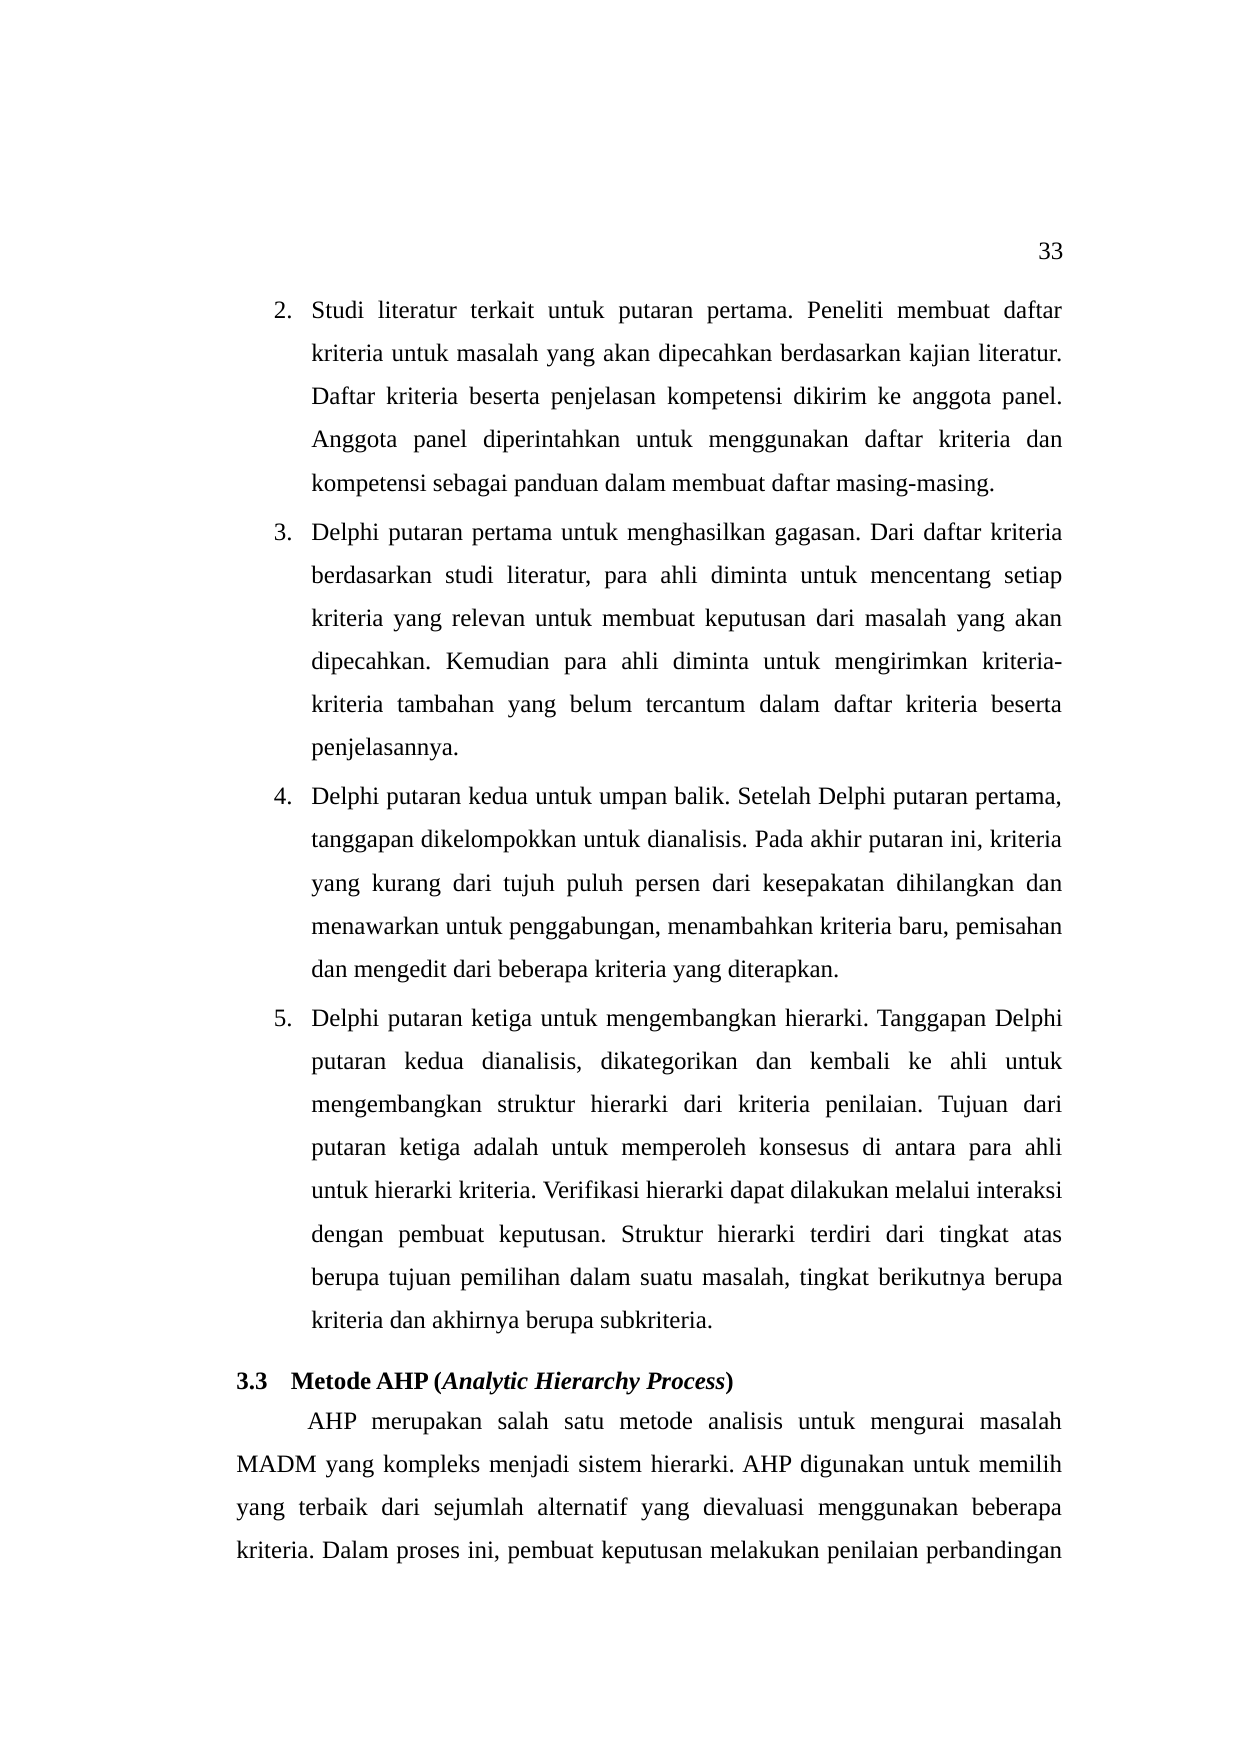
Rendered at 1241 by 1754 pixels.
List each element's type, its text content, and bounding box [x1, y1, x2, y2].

subtitle Metode AHP (Analytic Hierarchy Process) [236, 1366, 1063, 1394]
list Delphi putaran ketiga untuk mengembangkan hierarki. Tanggapan Delphi putaran kedua dianalisis, dikategorikan dan kembali ke ahli untuk mengembangkan struktur hierarki dari kriteria penilaian. Tujuan dari putaran ketiga adalah untuk memperoleh konsesus di antara para ahli untuk hierarki kriteria. Verifikasi hierarki dapat dilakukan melalui interaksi dengan pembuat keputusan. Struktur hierarki terdiri dari tingkat atas berupa tujuan pemilihan dalam suatu masalah, tingkat berikutnya berupa kriteria dan akhirnya berupa subkriteria. [274, 1003, 1063, 1334]
list Delphi putaran pertama untuk menghasilkan gagasan. Dari daftar kriteria berdasarkan studi literatur, para ahli diminta untuk mencentang setiap kriteria yang relevan untuk membuat keputusan dari masalah yang akan dipecahkan. Kemudian para ahli diminta untuk mengirimkan kriteria-kriteria tambahan yang belum tercantum dalam daftar kriteria beserta penjelasannya. [274, 517, 1063, 761]
list Delphi putaran kedua untuk umpan balik. Setelah Delphi putaran pertama, tanggapan dikelompokkan untuk dianalisis. Pada akhir putaran ini, kriteria yang kurang dari tujuh puluh persen dari kesepakatan dihilangkan dan menawarkan untuk penggabungan, menambahkan kriteria baru, pemisahan dan mengedit dari beberapa kriteria yang diterapkan. [274, 781, 1063, 983]
text AHP merupakan salah satu metode analisis untuk mengurai masalah MADM yang kompleks menjadi sistem hierarki. AHP digunakan untuk memilih yang terbaik dari sejumlah alternatif yang dievaluasi menggunakan beberapa kriteria. Dalam proses ini, pembuat keputusan melakukan penilaian perbandingan [236, 1406, 1063, 1564]
list Studi literatur terkait untuk putaran pertama. Peneliti membuat daftar kriteria untuk masalah yang akan dipecahkan berdasarkan kajian literatur. Daftar kriteria beserta penjelasan kompetensi dikirim ke anggota panel. Anggota panel diperintahkan untuk menggunakan daftar kriteria dan kompetensi sebagai panduan dalam membuat daftar masing-masing. [274, 295, 1063, 496]
